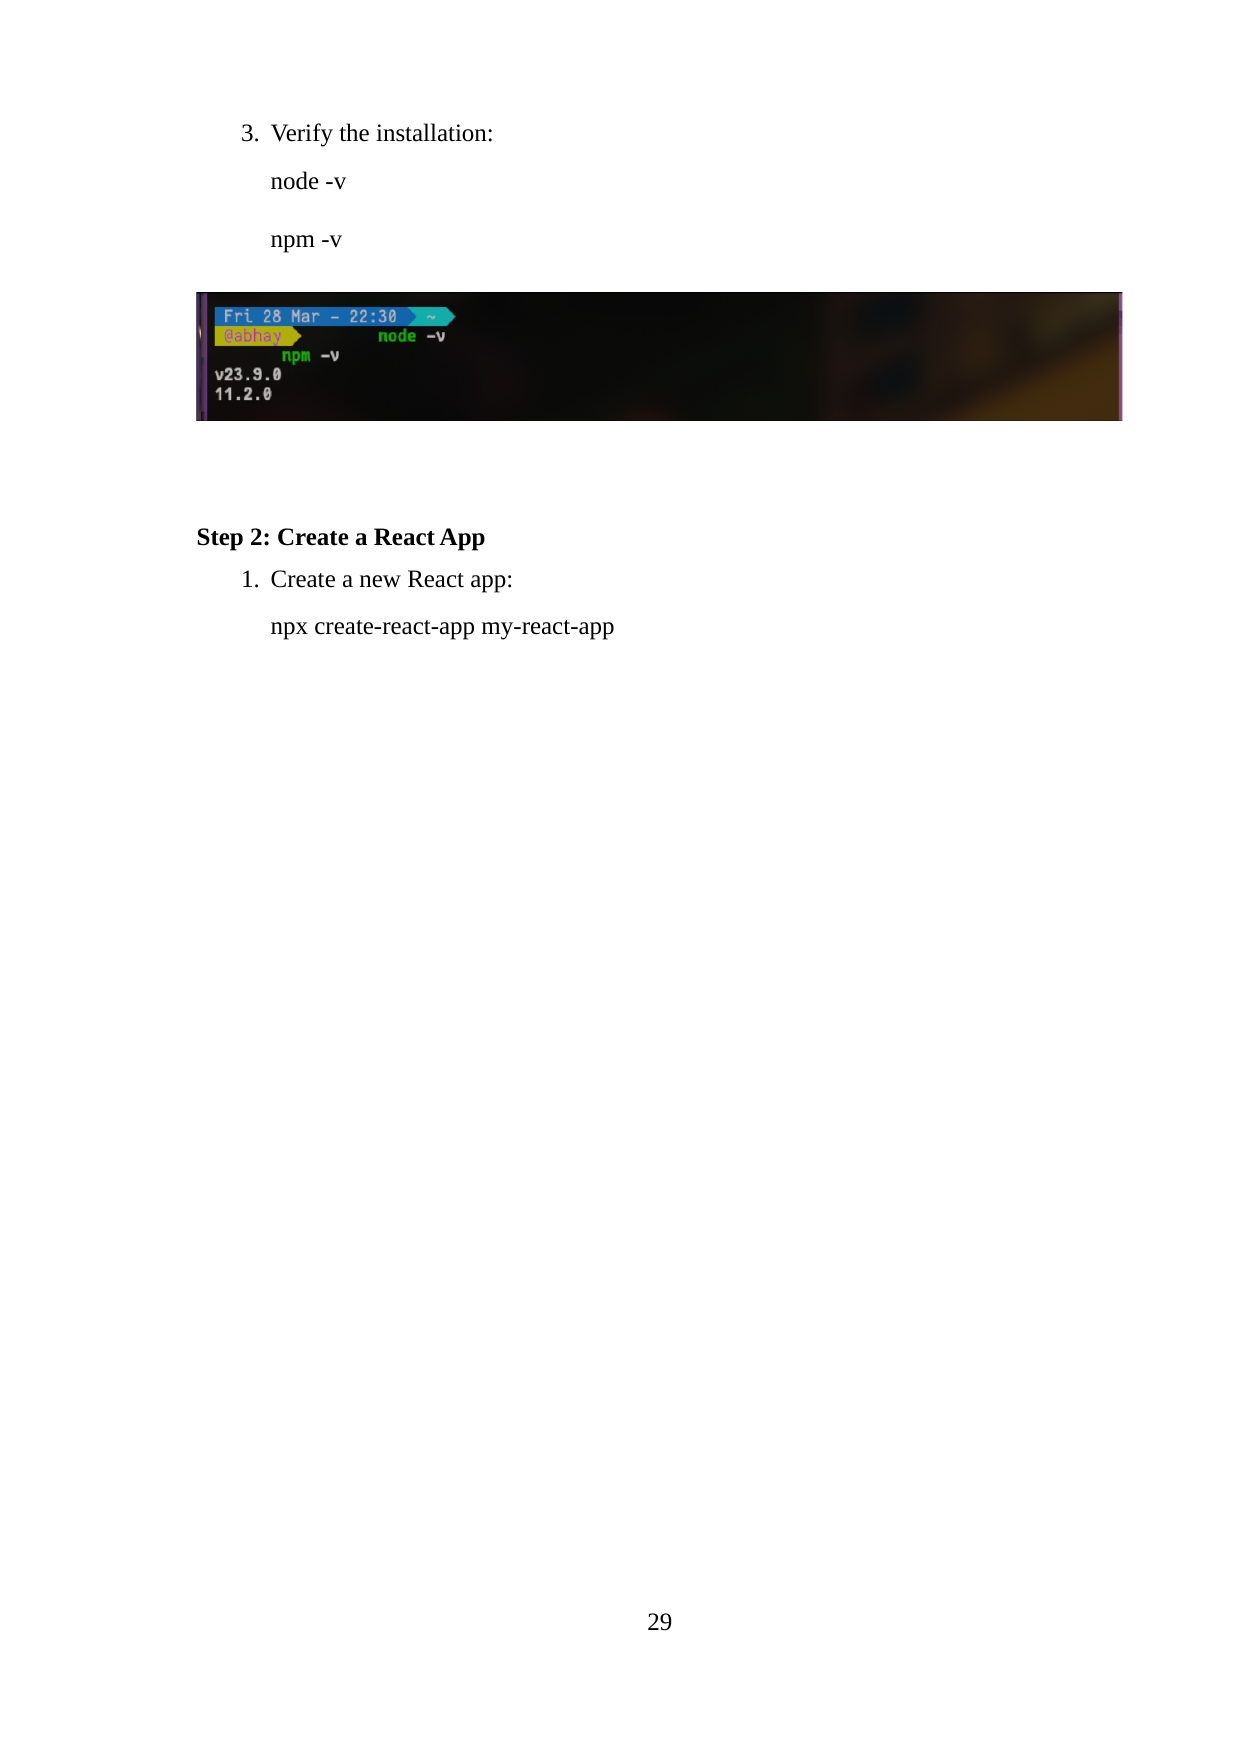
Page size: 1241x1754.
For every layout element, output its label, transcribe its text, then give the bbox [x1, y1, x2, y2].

list npx create-react-app my-react-app [241, 611, 1122, 640]
list node -v [241, 166, 1122, 194]
picture [196, 292, 1123, 421]
list npm -v [241, 224, 1122, 253]
list Create a new React app: [241, 564, 1122, 592]
list Verify the installation: [241, 118, 1122, 147]
subtitle Step 2: Create a React App [196, 522, 1122, 551]
